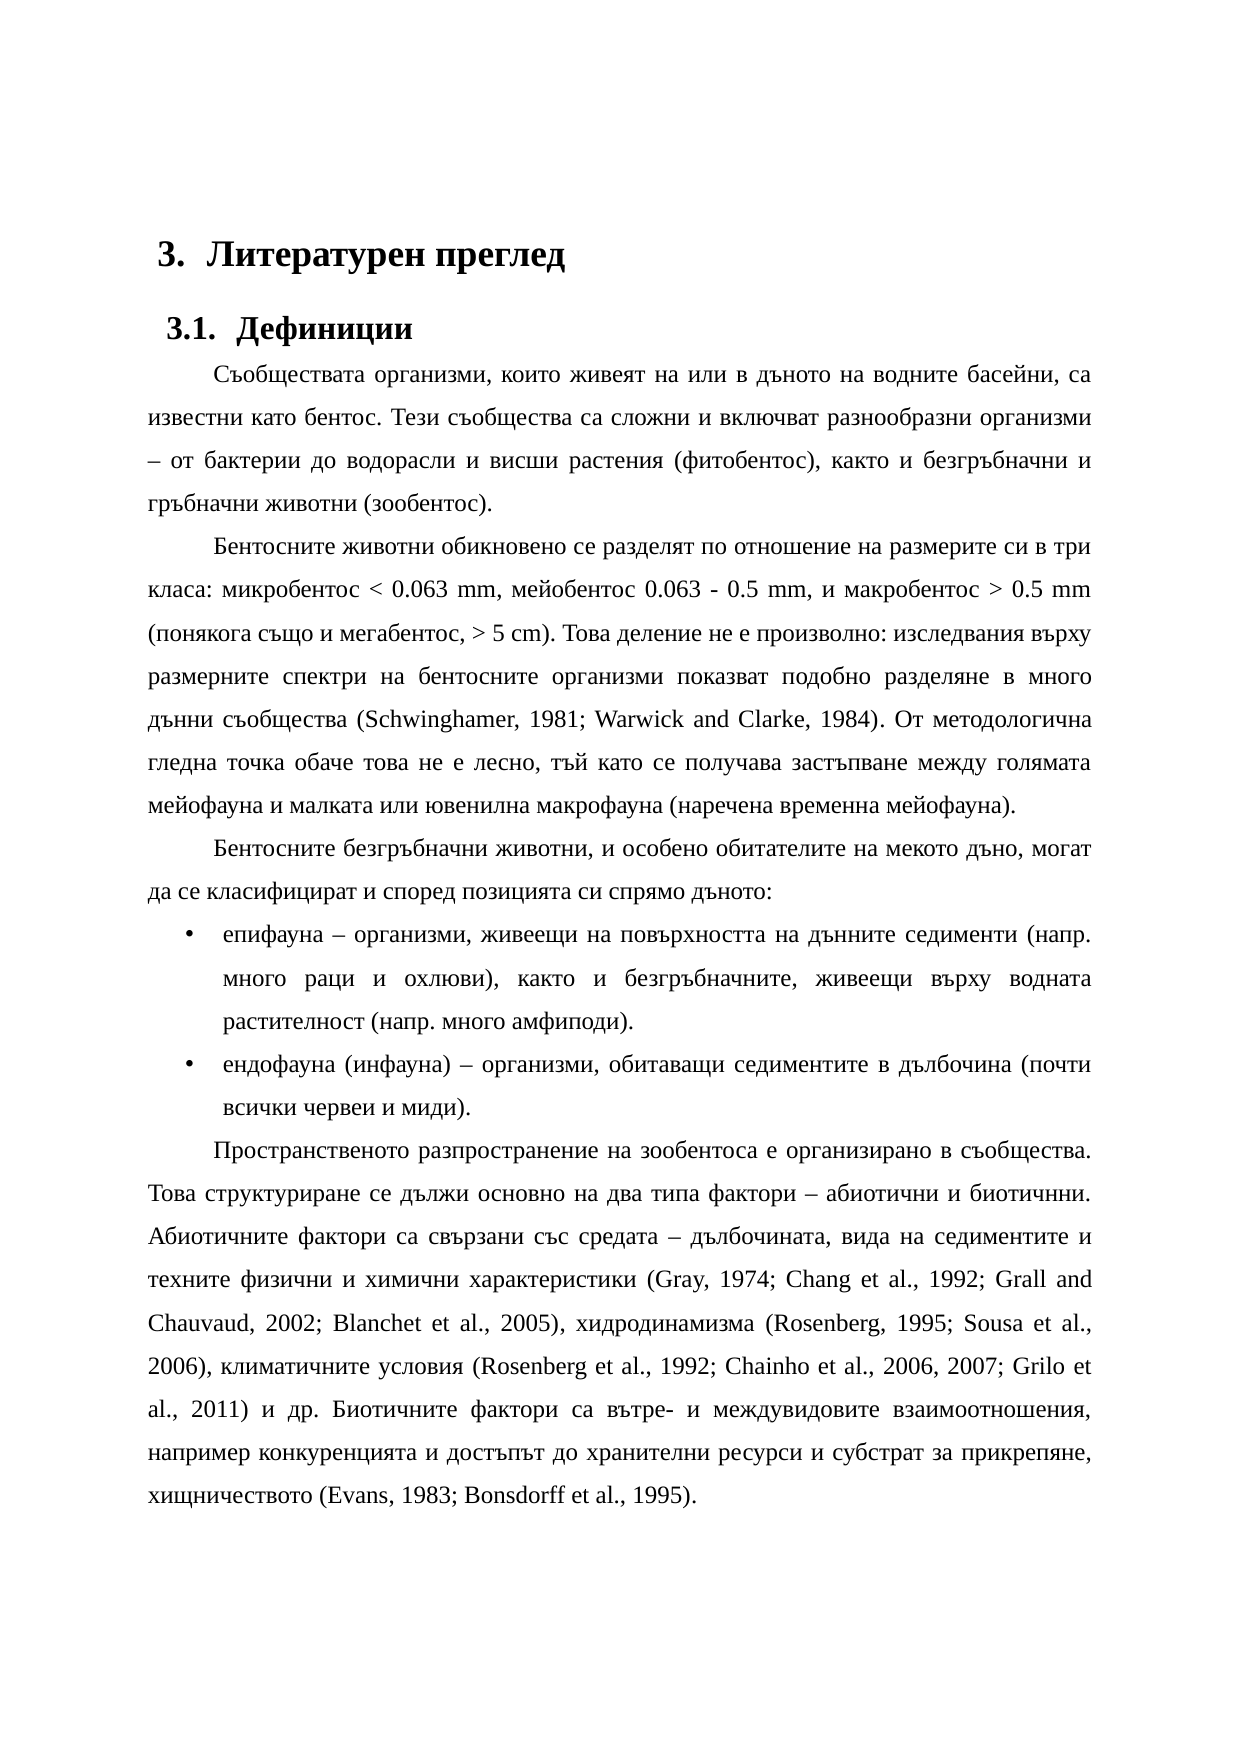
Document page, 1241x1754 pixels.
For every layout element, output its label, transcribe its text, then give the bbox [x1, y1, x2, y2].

text Бентосните безгръбначни животни, и особено обитателите на мекото дъно, могат да се класифицират и според позицията си спрямо дъното: [148, 833, 1093, 905]
text Съобществата организми, които живеят на или в дъното на водните басейни, са известни като бентос. Тези съобщества са сложни и включват разнообразни организми – от бактерии до водорасли и висши растения (фитобентос), както и безгръбначни и гръбначни животни (зообентос). [148, 359, 1093, 517]
list епифауна – организми, живеещи на повърхността на дънните седименти (напр. много раци и охлюви), както и безгръбначните, живеещи върху водната растителност (напр. много амфиподи). [185, 919, 1093, 1034]
list ендофауна (инфауна) – организми, обитаващи седиментите в дълбочина (почти всички червеи и миди). [185, 1049, 1093, 1121]
subtitle Литературен преглед [185, 232, 1093, 275]
text Пространственото разпространение на зообентоса е организирано в съобщества. Това структуриране се дължи основно на два типа фактори – абиотични и биотичнни. Абиотичните фактори са свързани със средата – дълбочината, вида на седиментите и техните физични и химични характеристики (Gray, 1974; Chang et al., 1992; Grall and Chauvaud, 2002; Blanchet et al., 2005), хидродинамизма (Rosenberg, 1995; Sousa et al., 2006), климатичните условия (Rosenberg et al., 1992; Chainho et al., 2006, 2007; Grilo et al., 2011) и др. Биотичните фактори са вътре- и междувидовите взаимоотношения, например конкуренцията и достъпът до хранителни ресурси и субстрат за прикрепяне, хищничеството (Evans, 1983; Bonsdorff et al., 1995). [148, 1135, 1093, 1509]
subtitle Дефиниции [224, 308, 1093, 346]
text Бентосните животни обикновено се разделят по отношение на размерите си в три класа: микробентос < 0.063 mm, мейобентос 0.063 - 0.5 mm, и макробентос > 0.5 mm (понякога също и мегабентос, > 5 cm). Това деление не е произволно: изследвания върху размерните спектри на бентосните организми показват подобно разделяне в много дънни съобщества (Schwinghamer, 1981; Warwick and Clarke, 1984). От методологична гледна точка обаче това не е лесно, тъй като се получава застъпване между голямата мейофауна и малката или ювенилна макрофауна (наречена временна мейофауна). [148, 531, 1093, 819]
